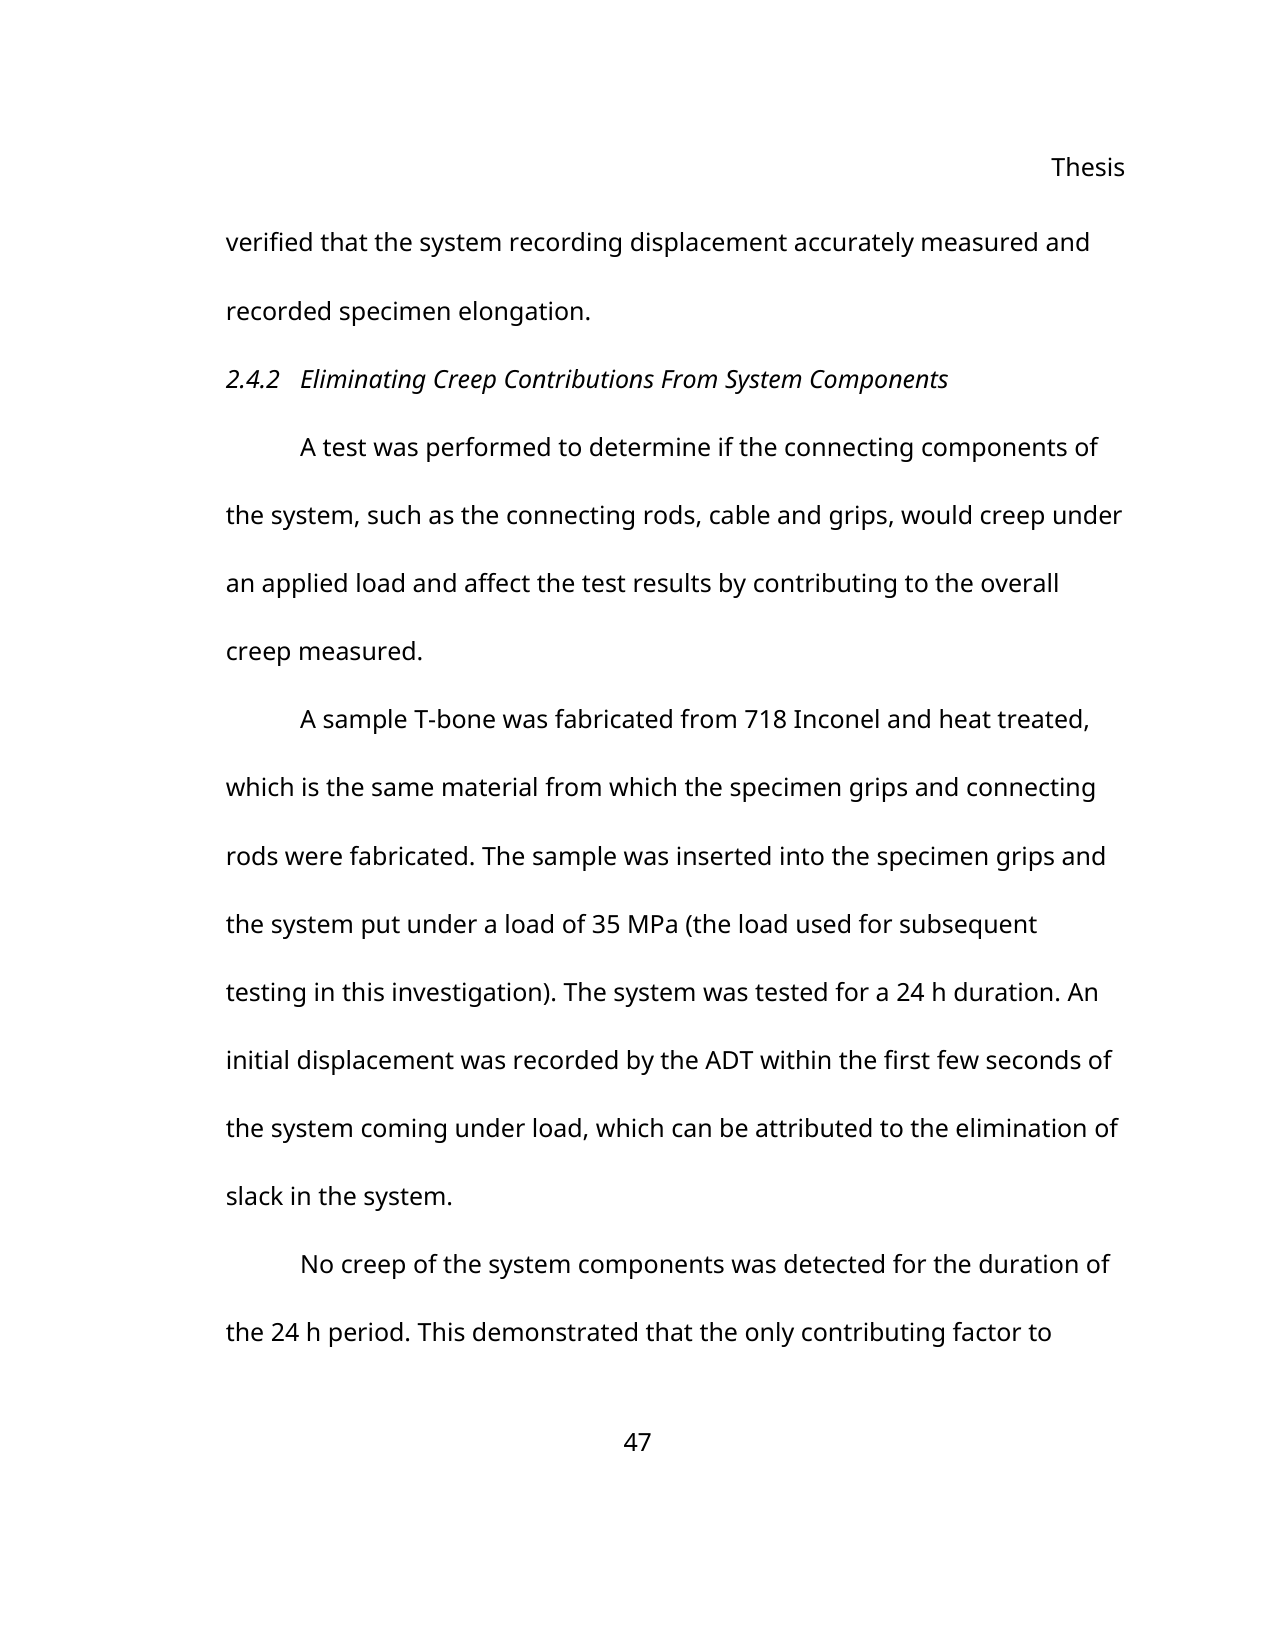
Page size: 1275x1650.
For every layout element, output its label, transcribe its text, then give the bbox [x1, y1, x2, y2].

text A test was performed to determine if the connecting components of the system, such as the connecting rods, cable and grips, would creep under an applied load and affect the test results by contributing to the overall creep measured. [224, 429, 1125, 668]
text A sample T-bone was fabricated from 718 Inconel and heat treated, which is the same material from which the specimen grips and connecting rods were fabricated. The sample was inserted into the specimen grips and the system put under a load of 35 MPa (the load used for subsequent testing in this investigation). The system was tested for a 24 h duration. An initial displacement was recorded by the ADT within the first few seconds of the system coming under load, which can be attributed to the elimination of slack in the system. [224, 702, 1125, 1213]
text 2.4.2 Eliminating Creep Contributions From System Components [224, 361, 1125, 395]
text No creep of the system components was detected for the duration of the 24 h period. This demonstrated that the only contributing factor to [224, 1247, 1125, 1349]
text verified that the system recording displacement accurately measured and recorded specimen elongation. [224, 225, 1125, 327]
